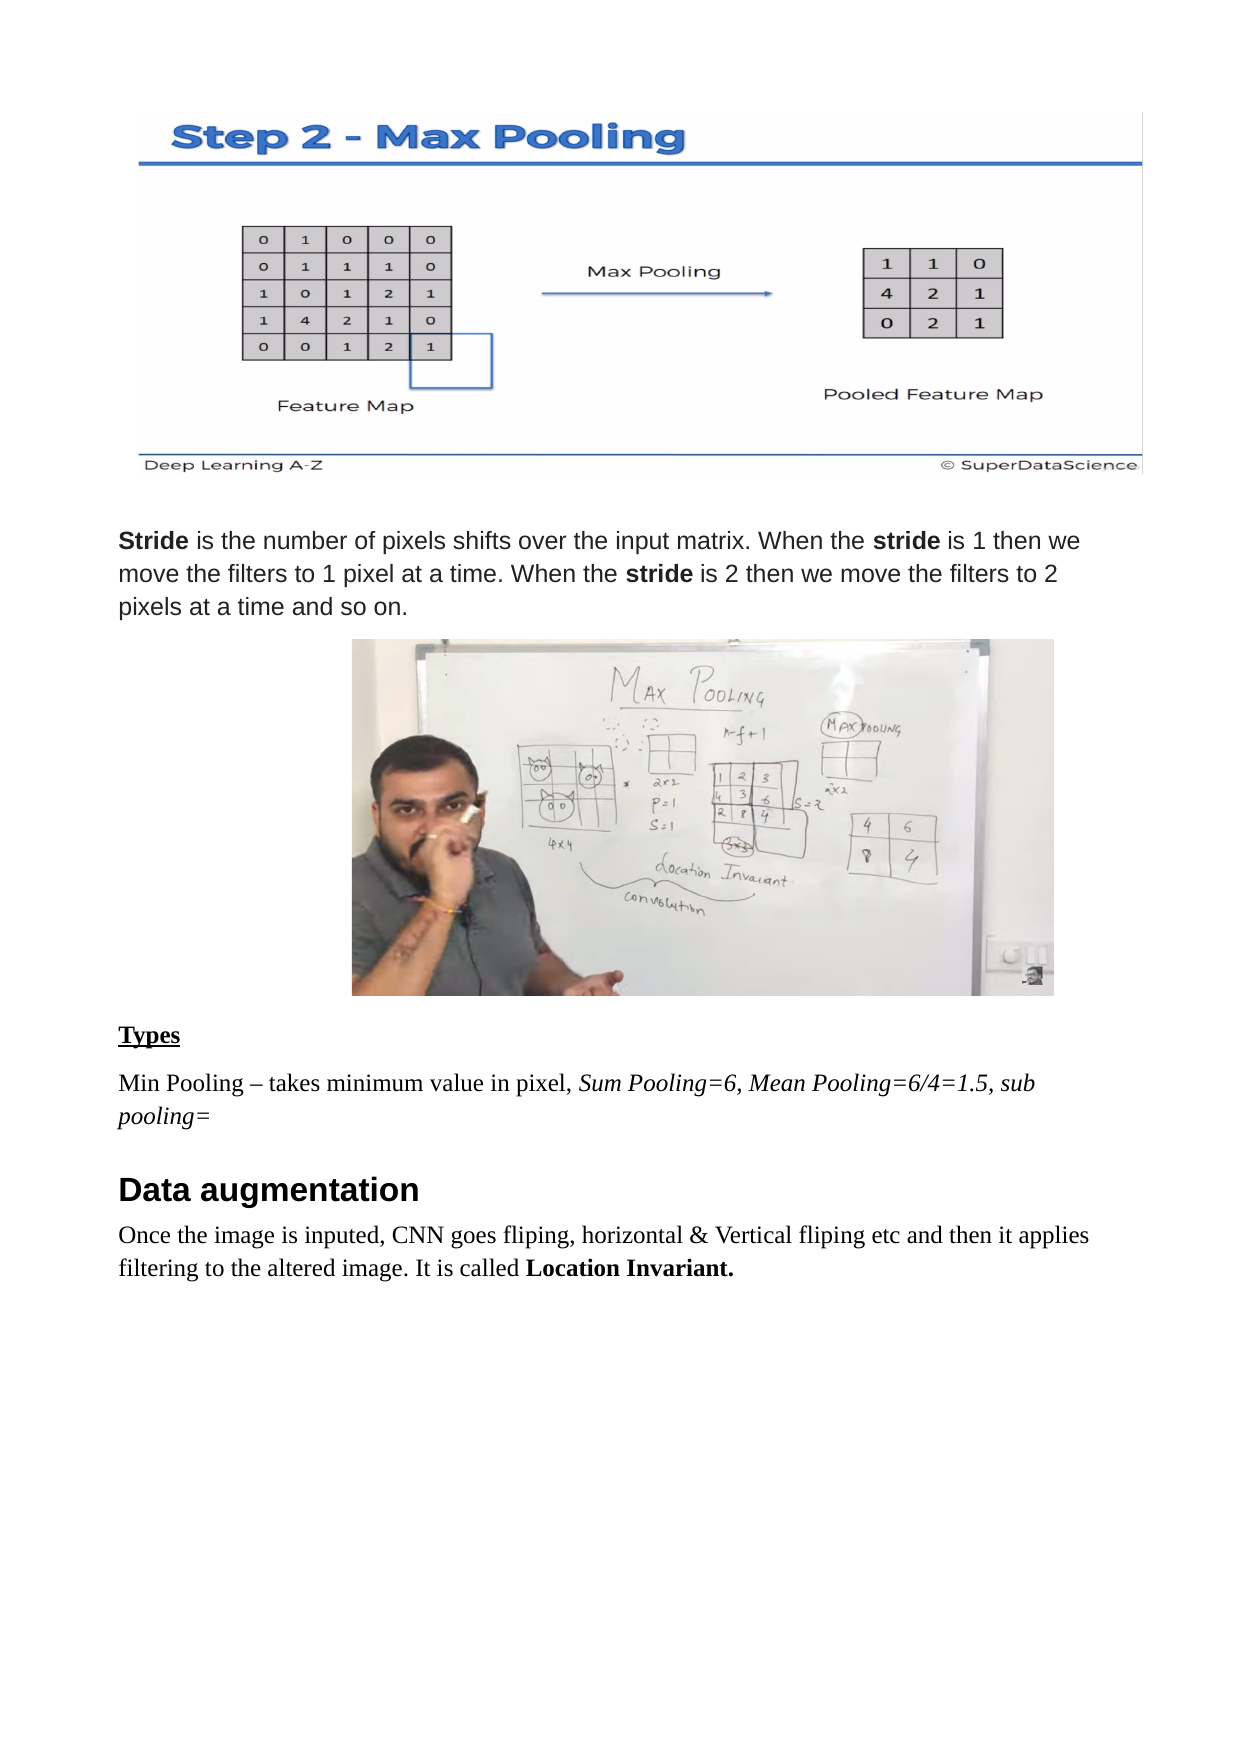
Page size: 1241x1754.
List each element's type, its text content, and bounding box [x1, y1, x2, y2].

picture [138, 112, 1143, 474]
picture [351, 639, 1054, 996]
text Types [118, 1020, 1122, 1049]
text Once the image is inputed, CNN goes fliping, horizontal & Vertical fliping etc and then it applies filtering to the altered image. It is called Location Invariant. [118, 1221, 1122, 1282]
subtitle Data augmentation [118, 1169, 1122, 1208]
text Min Pooling – takes minimum value in pixel, Sum Pooling=6, Mean Pooling=6/4=1.5, sub pooling= [118, 1068, 1122, 1130]
text Stride is the number of pixels shifts over the input matrix. When the stride is 1 then we move the filters to 1 pixel at a time. When the stride is 2 then we move the filters to 2 pixels at a time and so on. [118, 526, 1122, 621]
